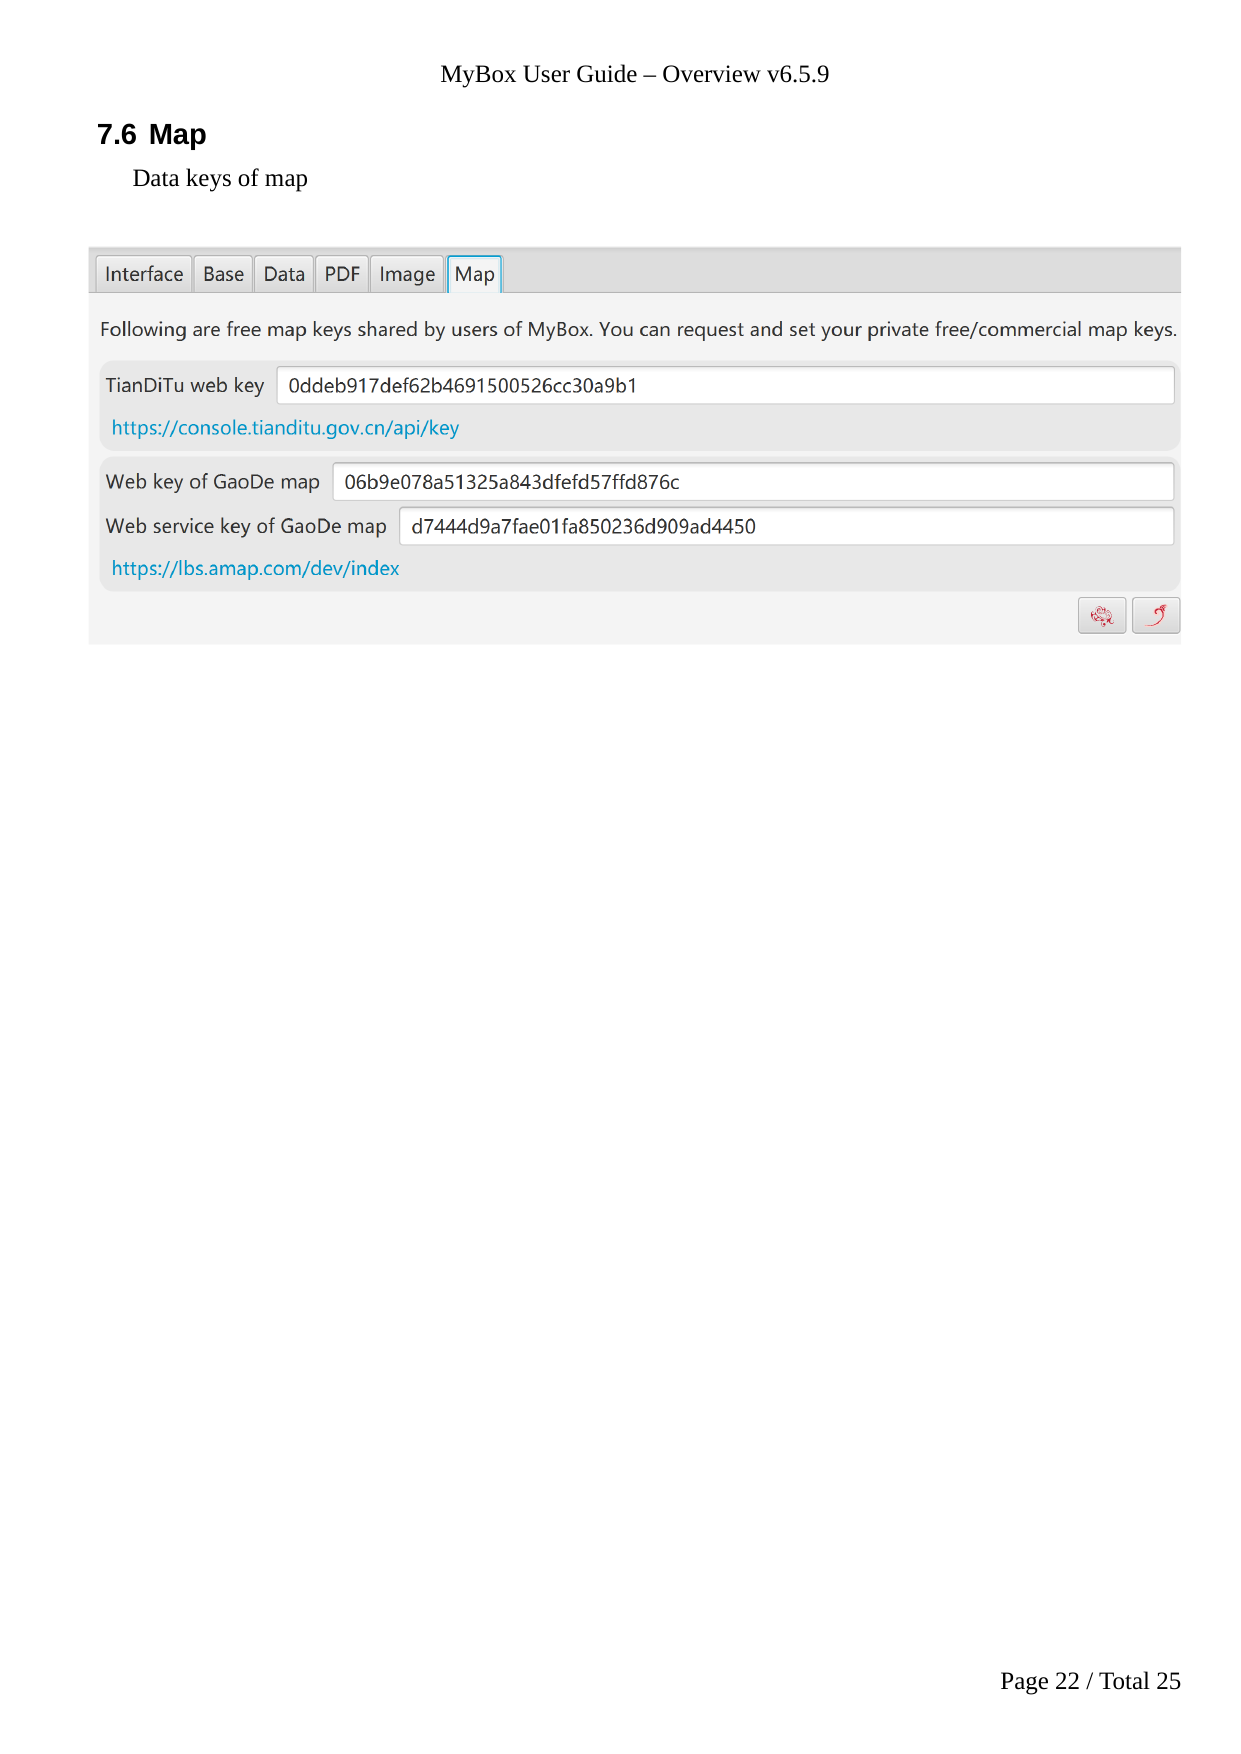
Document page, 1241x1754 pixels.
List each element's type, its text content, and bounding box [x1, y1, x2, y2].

picture [88, 245, 1182, 645]
text Data keys of map [88, 163, 1181, 192]
subtitle Map [88, 117, 1181, 151]
